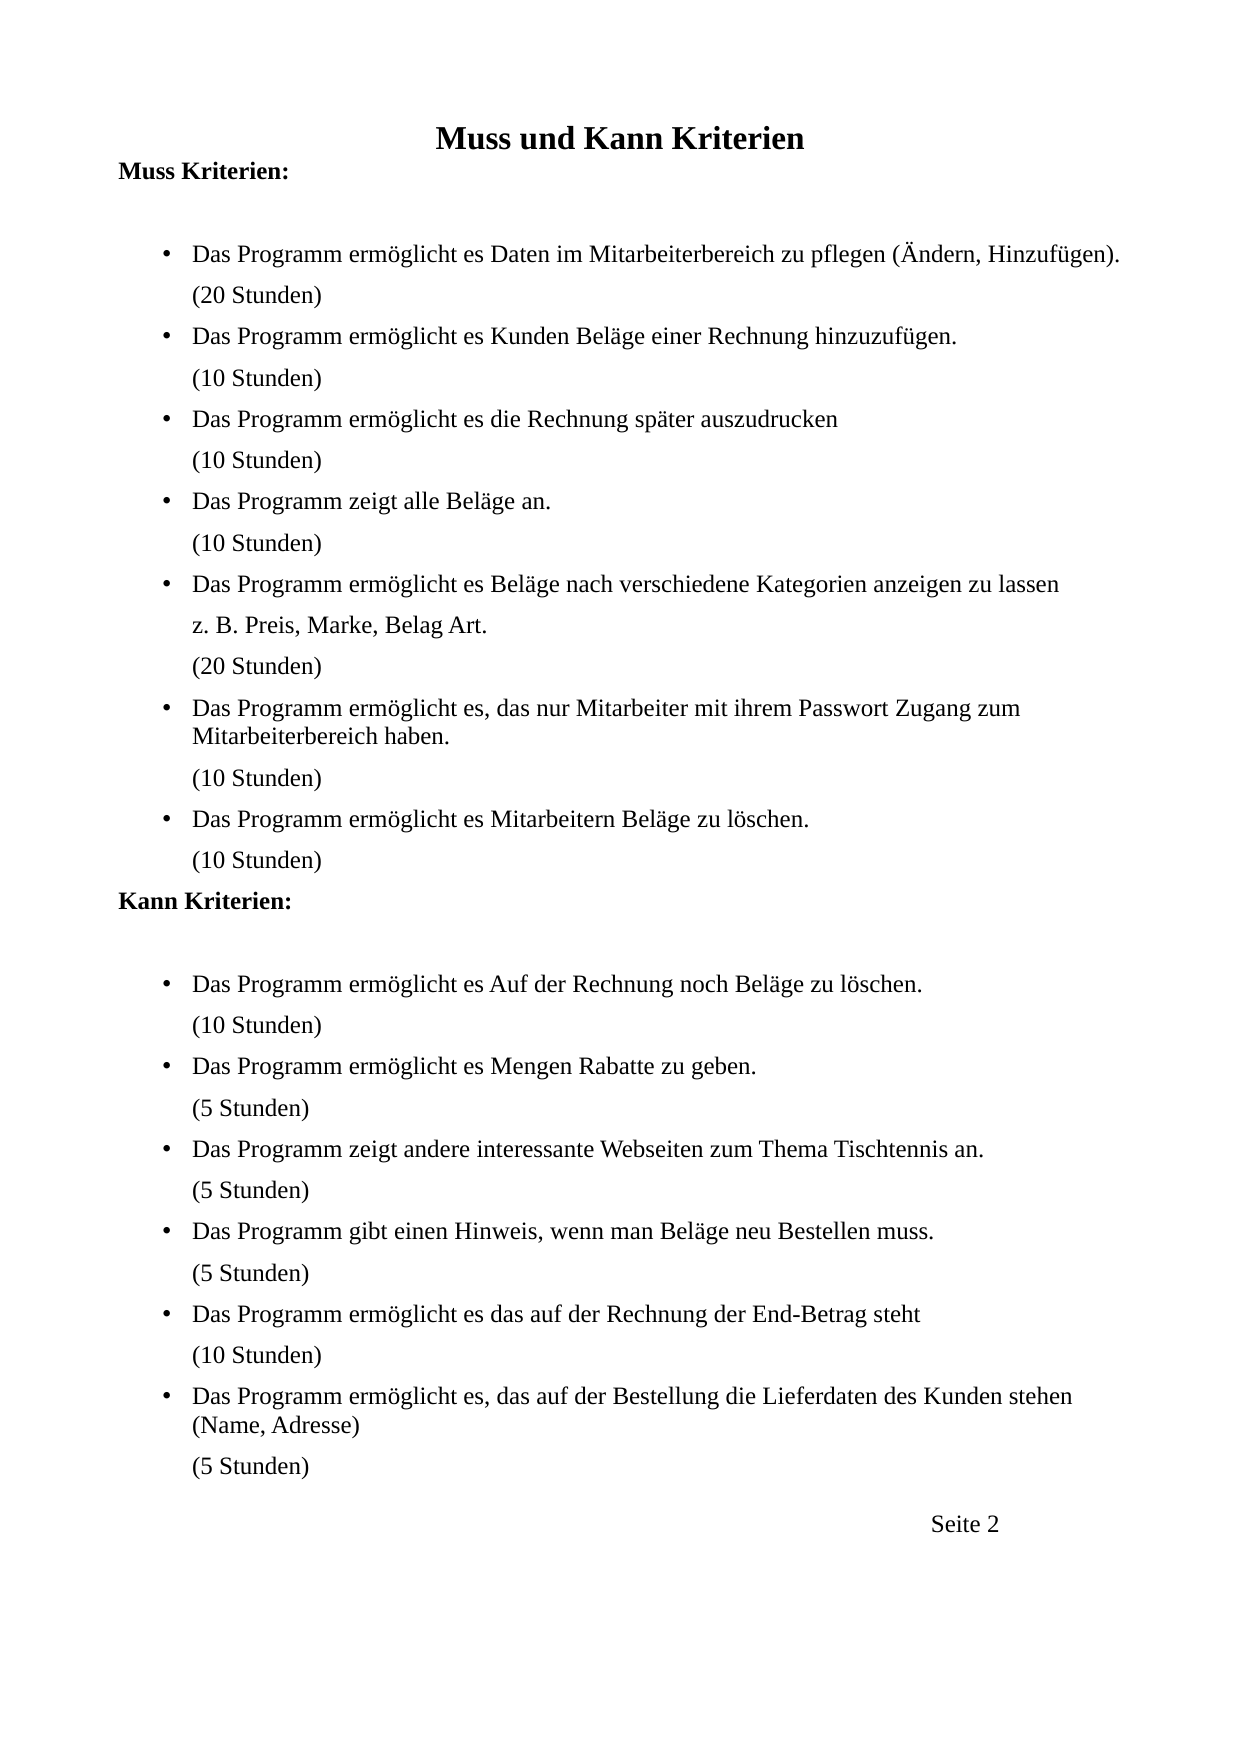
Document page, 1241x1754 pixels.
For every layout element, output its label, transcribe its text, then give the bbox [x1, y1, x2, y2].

text Muss Kriterien: [118, 156, 1122, 185]
list Das Programm ermöglicht es die Rechnung später auszudrucken [162, 404, 1122, 433]
list (10 Stunden) [162, 1340, 1122, 1369]
list (5 Stunden) [162, 1451, 1122, 1480]
list Das Programm zeigt alle Beläge an. [162, 486, 1122, 515]
list Das Programm ermöglicht es Mengen Rabatte zu geben. [162, 1051, 1122, 1080]
list Das Programm ermöglicht es, das nur Mitarbeiter mit ihrem Passwort Zugang zum Mitarbeiterbereich haben. [162, 693, 1122, 750]
list (5 Stunden) [162, 1258, 1122, 1286]
list Das Programm ermöglicht es das auf der Rechnung der End-Betrag steht [162, 1299, 1122, 1328]
list (10 Stunden) [162, 445, 1122, 474]
list Das Programm ermöglicht es Kunden Beläge einer Rechnung hinzuzufügen. [162, 321, 1122, 350]
text Muss und Kann Kriterien [118, 118, 1122, 156]
list Das Programm gibt einen Hinweis, wenn man Beläge neu Bestellen muss. [162, 1216, 1122, 1245]
text Kann Kriterien: [118, 886, 1122, 915]
list Das Programm ermöglicht es Daten im Mitarbeiterbereich zu pflegen (Ändern, Hinzufügen). [162, 239, 1122, 268]
text Seite 2 [118, 1509, 1122, 1538]
list (10 Stunden) [162, 845, 1122, 874]
list z. B. Preis, Marke, Belag Art. [162, 610, 1122, 639]
list (20 Stunden) [162, 280, 1122, 309]
list Das Programm ermöglicht es Auf der Rechnung noch Beläge zu löschen. [162, 969, 1122, 998]
list Das Programm ermöglicht es Beläge nach verschiedene Kategorien anzeigen zu lassen [162, 569, 1122, 598]
list Das Programm ermöglicht es Mitarbeitern Beläge zu löschen. [162, 804, 1122, 833]
list (10 Stunden) [162, 1010, 1122, 1039]
list (10 Stunden) [162, 528, 1122, 556]
list (10 Stunden) [162, 363, 1122, 391]
list (5 Stunden) [162, 1093, 1122, 1121]
list (10 Stunden) [162, 763, 1122, 791]
list Das Programm zeigt andere interessante Webseiten zum Thema Tischtennis an. [162, 1134, 1122, 1163]
list (5 Stunden) [162, 1175, 1122, 1204]
list (20 Stunden) [162, 651, 1122, 680]
list Das Programm ermöglicht es, das auf der Bestellung die Lieferdaten des Kunden stehen (Name, Adresse) [162, 1381, 1122, 1439]
